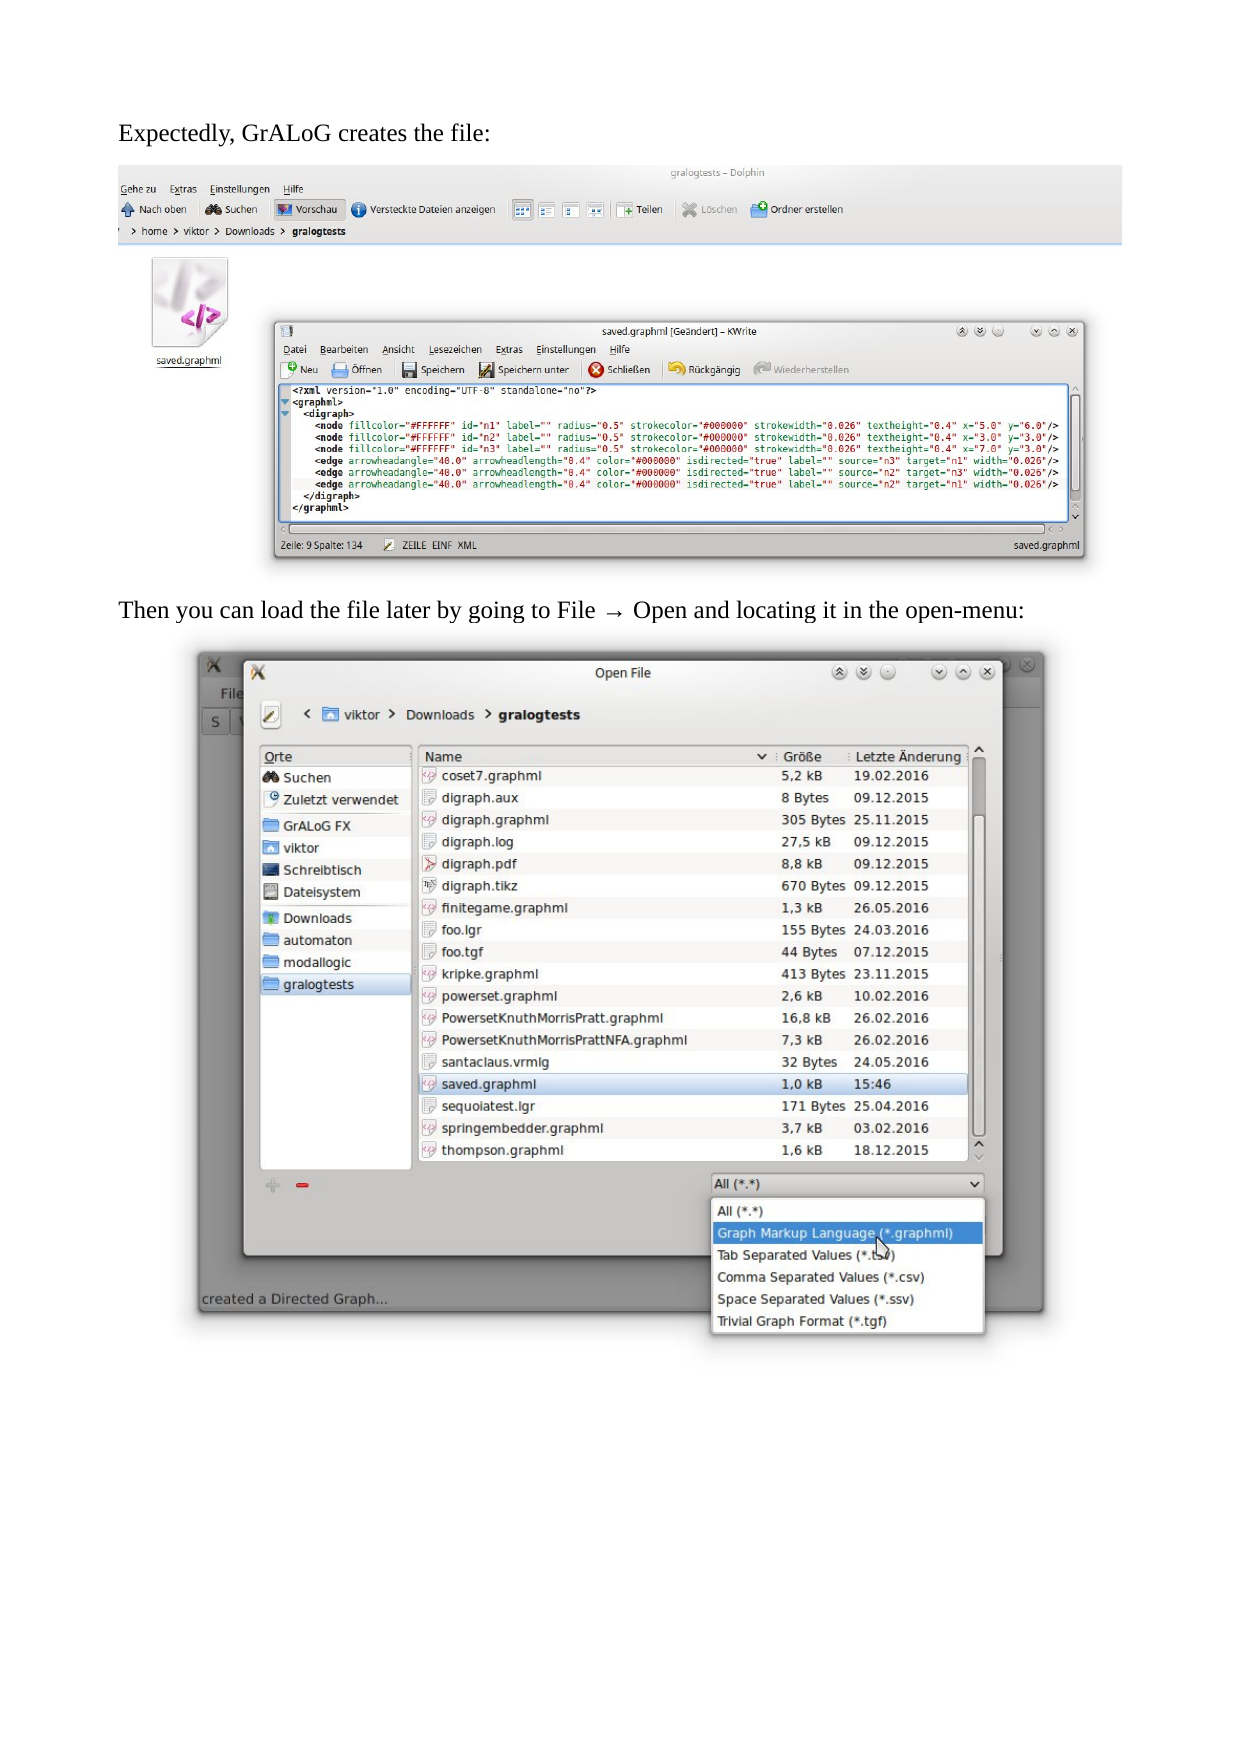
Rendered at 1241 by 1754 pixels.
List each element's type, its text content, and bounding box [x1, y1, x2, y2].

picture [118, 165, 1123, 596]
subtitle Then you can load the file later by going to File → Open and locating it in the open-menu: [118, 596, 1122, 624]
picture [165, 623, 1075, 1373]
subtitle [118, 147, 1122, 165]
subtitle Expectedly, GrALoG creates the file: [118, 118, 1122, 147]
